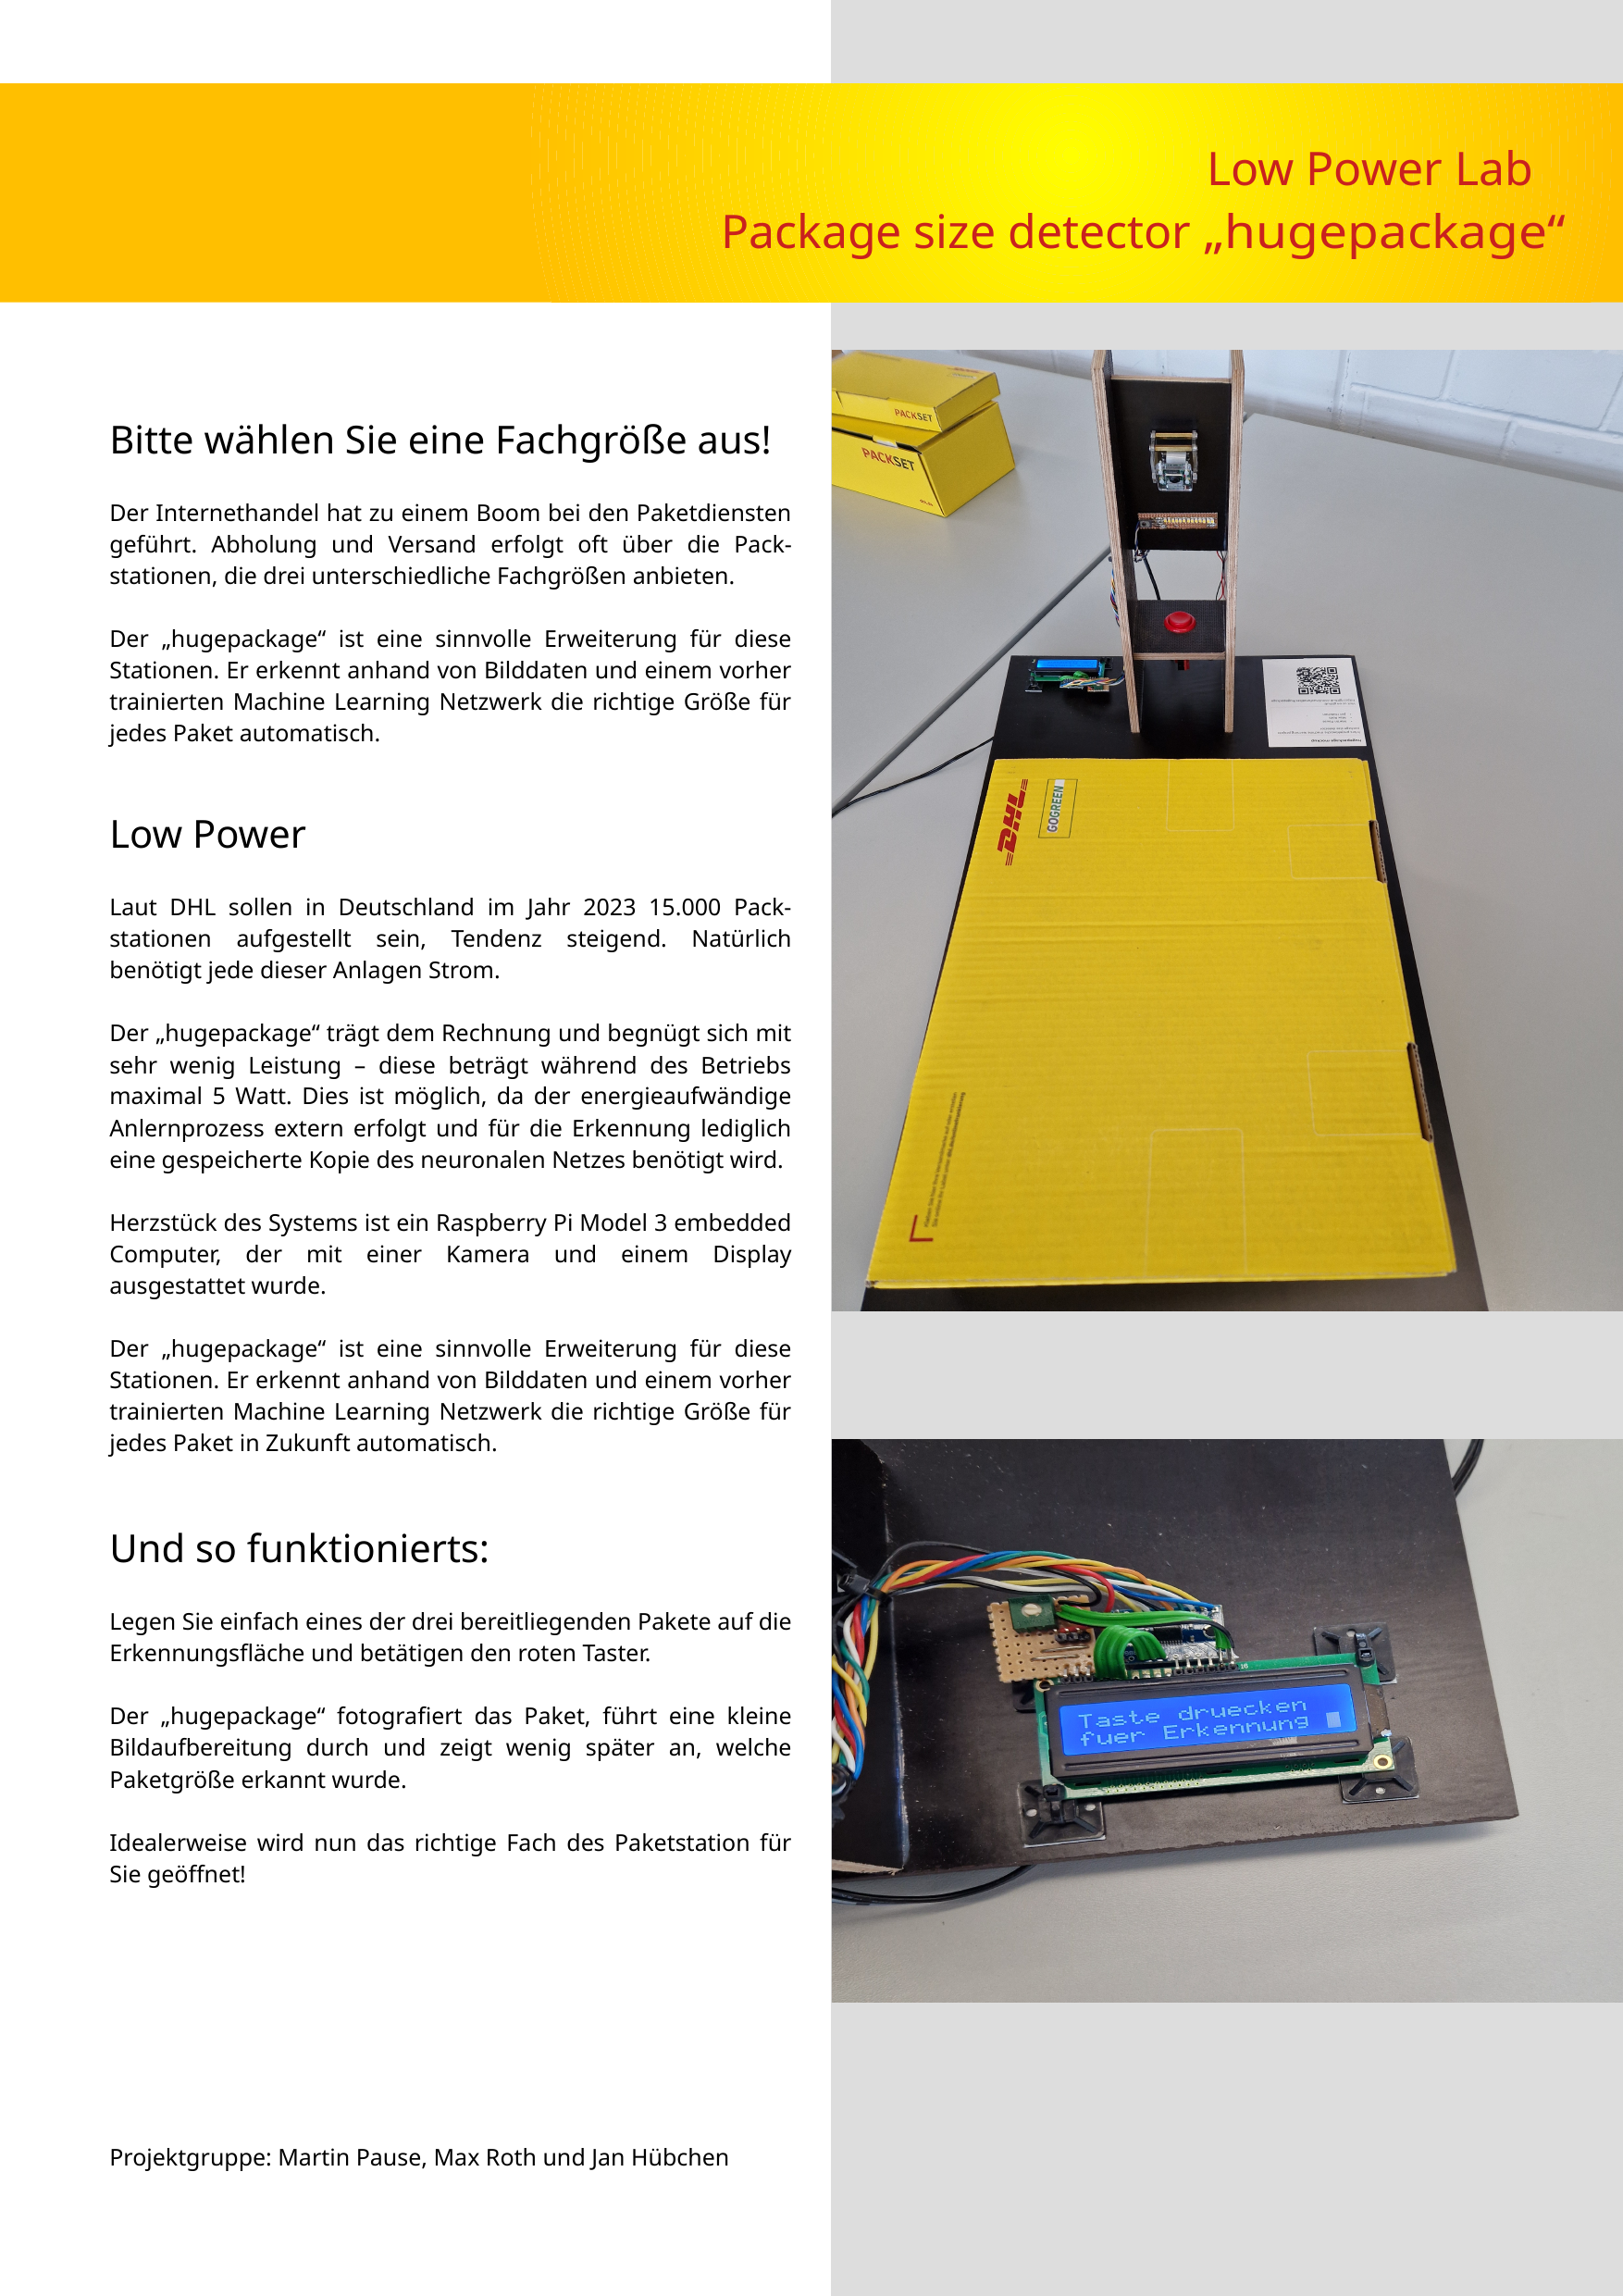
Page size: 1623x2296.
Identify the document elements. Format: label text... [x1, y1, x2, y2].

text Projektgruppe: Martin Pause, Max Roth und Jan Hübchen [109, 2141, 831, 2173]
text Der „hugepackage“ fotografiert das Paket, führt eine kleine Bildaufbereitung durch und zeigt wenig später an, welche Paketgröße erkannt wurde. [109, 1700, 792, 1794]
picture [831, 350, 1623, 1311]
text Der „hugepackage“ trägt dem Rechnung und begnügt sich mit sehr wenig Leistung – diese beträgt während des Betriebs maximal 5 Watt. Dies ist möglich, da der energieaufwändige Anlernprozess extern erfolgt und für die Erkennung lediglich eine gespeicherte Kopie des neuronalen Netzes benötigt wird. [109, 1017, 792, 1174]
text Idealerweise wird nun das richtige Fach des Paketstation für Sie geöffnet! [109, 1826, 792, 1889]
text Und so funktionierts: [109, 1521, 831, 1574]
text Der „hugepackage“ ist eine sinnvolle Erweiterung für diese Stationen. Er erkennt anhand von Bilddaten und einem vorher trainierten Machine Learning Netzwerk die richtige Größe für jedes Paket in Zukunft automatisch. [109, 1333, 792, 1458]
text Low Power [109, 807, 831, 860]
text Der „hugepackage“ ist eine sinnvolle Erweiterung für diese Stationen. Er erkennt anhand von Bilddaten und einem vorher trainierten Machine Learning Netzwerk die richtige Größe für jedes Paket automatisch. [109, 623, 792, 749]
text Herzstück des Systems ist ein Raspberry Pi Model 3 embedded Computer, der mit einer Kamera und einem Display ausgestattet wurde. [109, 1206, 792, 1301]
text Laut DHL sollen in Deutschland im Jahr 2023 15.000 Pack-stationen aufgestellt sein, Tendenz steigend. Natürlich benötigt jede dieser Anlagen Strom. [109, 891, 792, 986]
text Legen Sie einfach eines der drei bereitliegenden Pakete auf die Erkennungsfläche und betätigen den roten Taster. [109, 1606, 792, 1669]
text Bitte wählen Sie eine Fachgröße aus! [109, 413, 831, 465]
text Der Internethandel hat zu einem Boom bei den Paketdiensten geführt. Abholung und Versand erfolgt oft über die Pack-stationen, die drei unterschiedliche Fachgrößen anbieten. [109, 497, 792, 591]
